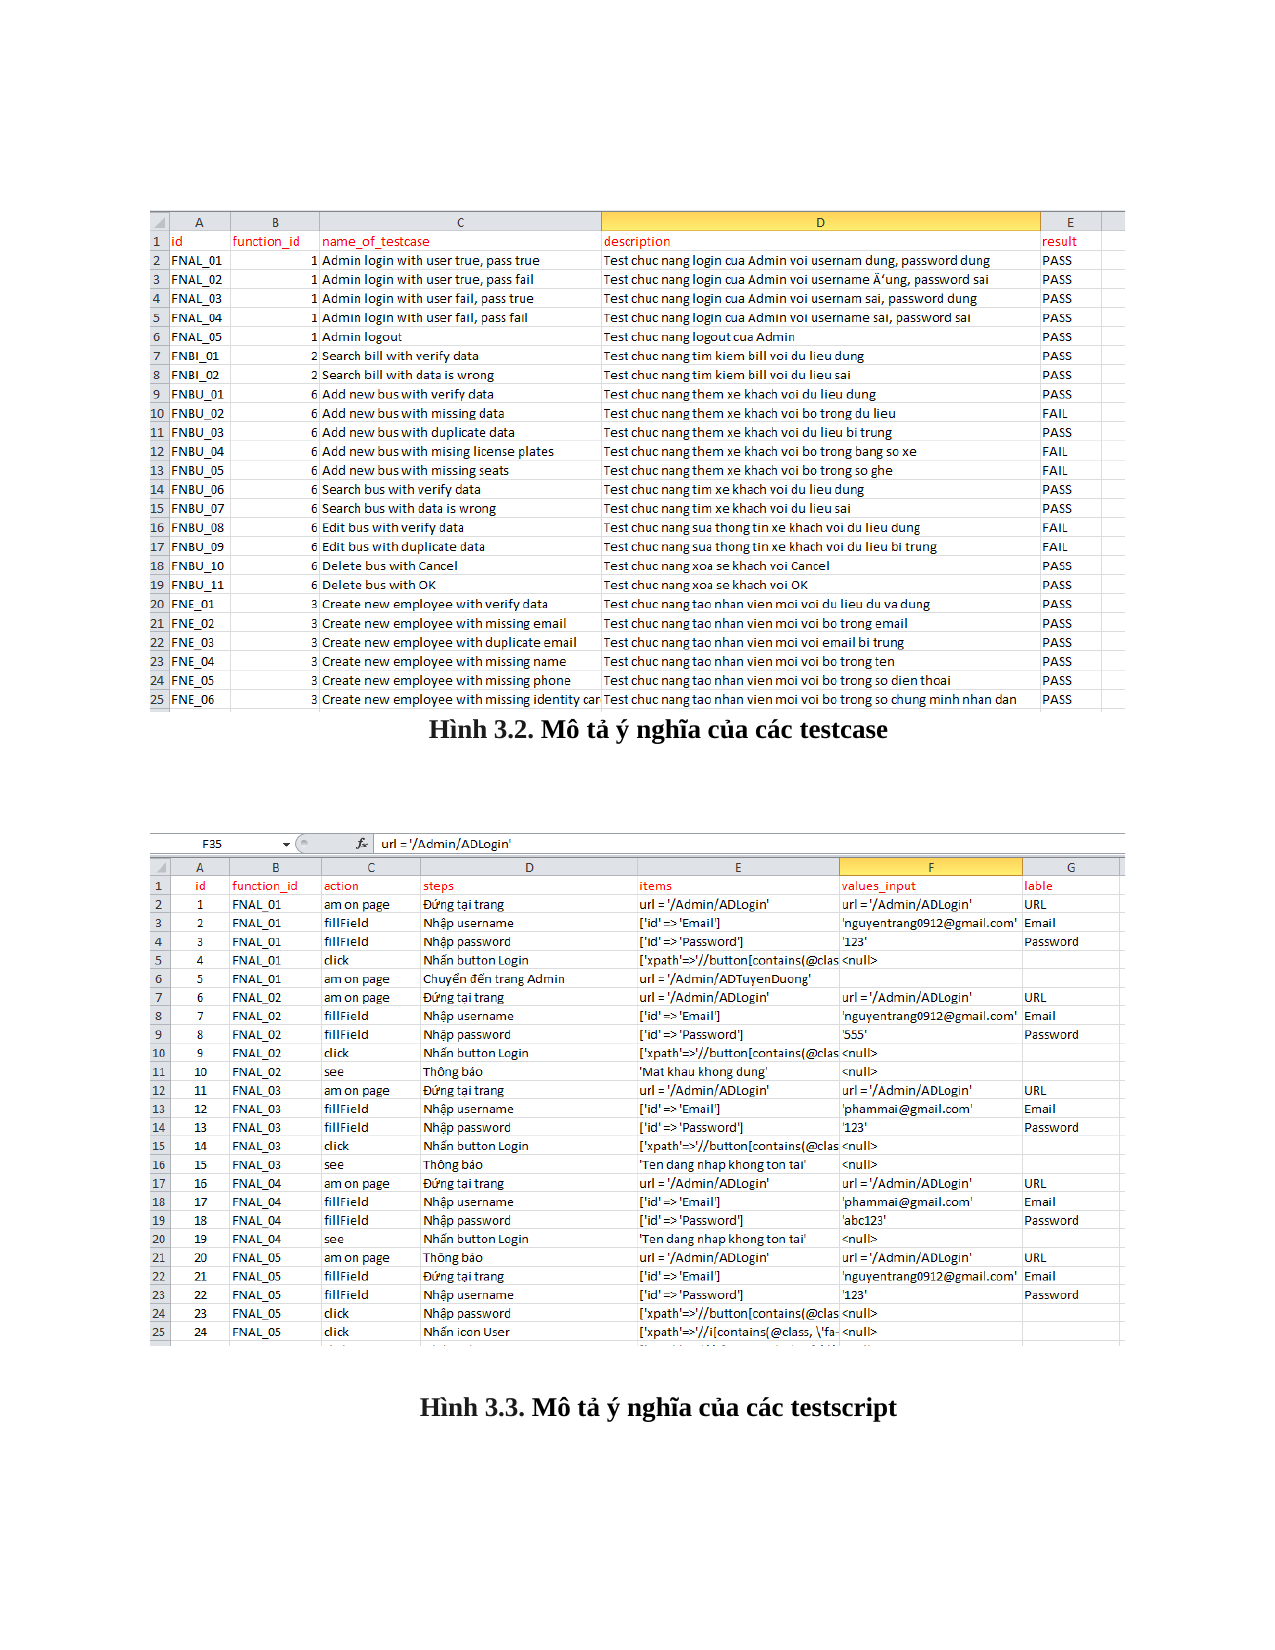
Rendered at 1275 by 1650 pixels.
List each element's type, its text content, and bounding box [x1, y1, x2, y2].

text Hình 3.2. Mô tả ý nghĩa của các testcase [192, 717, 1125, 744]
text Hình 3.3. Mô tả ý nghĩa của các testscript [192, 1394, 1125, 1422]
